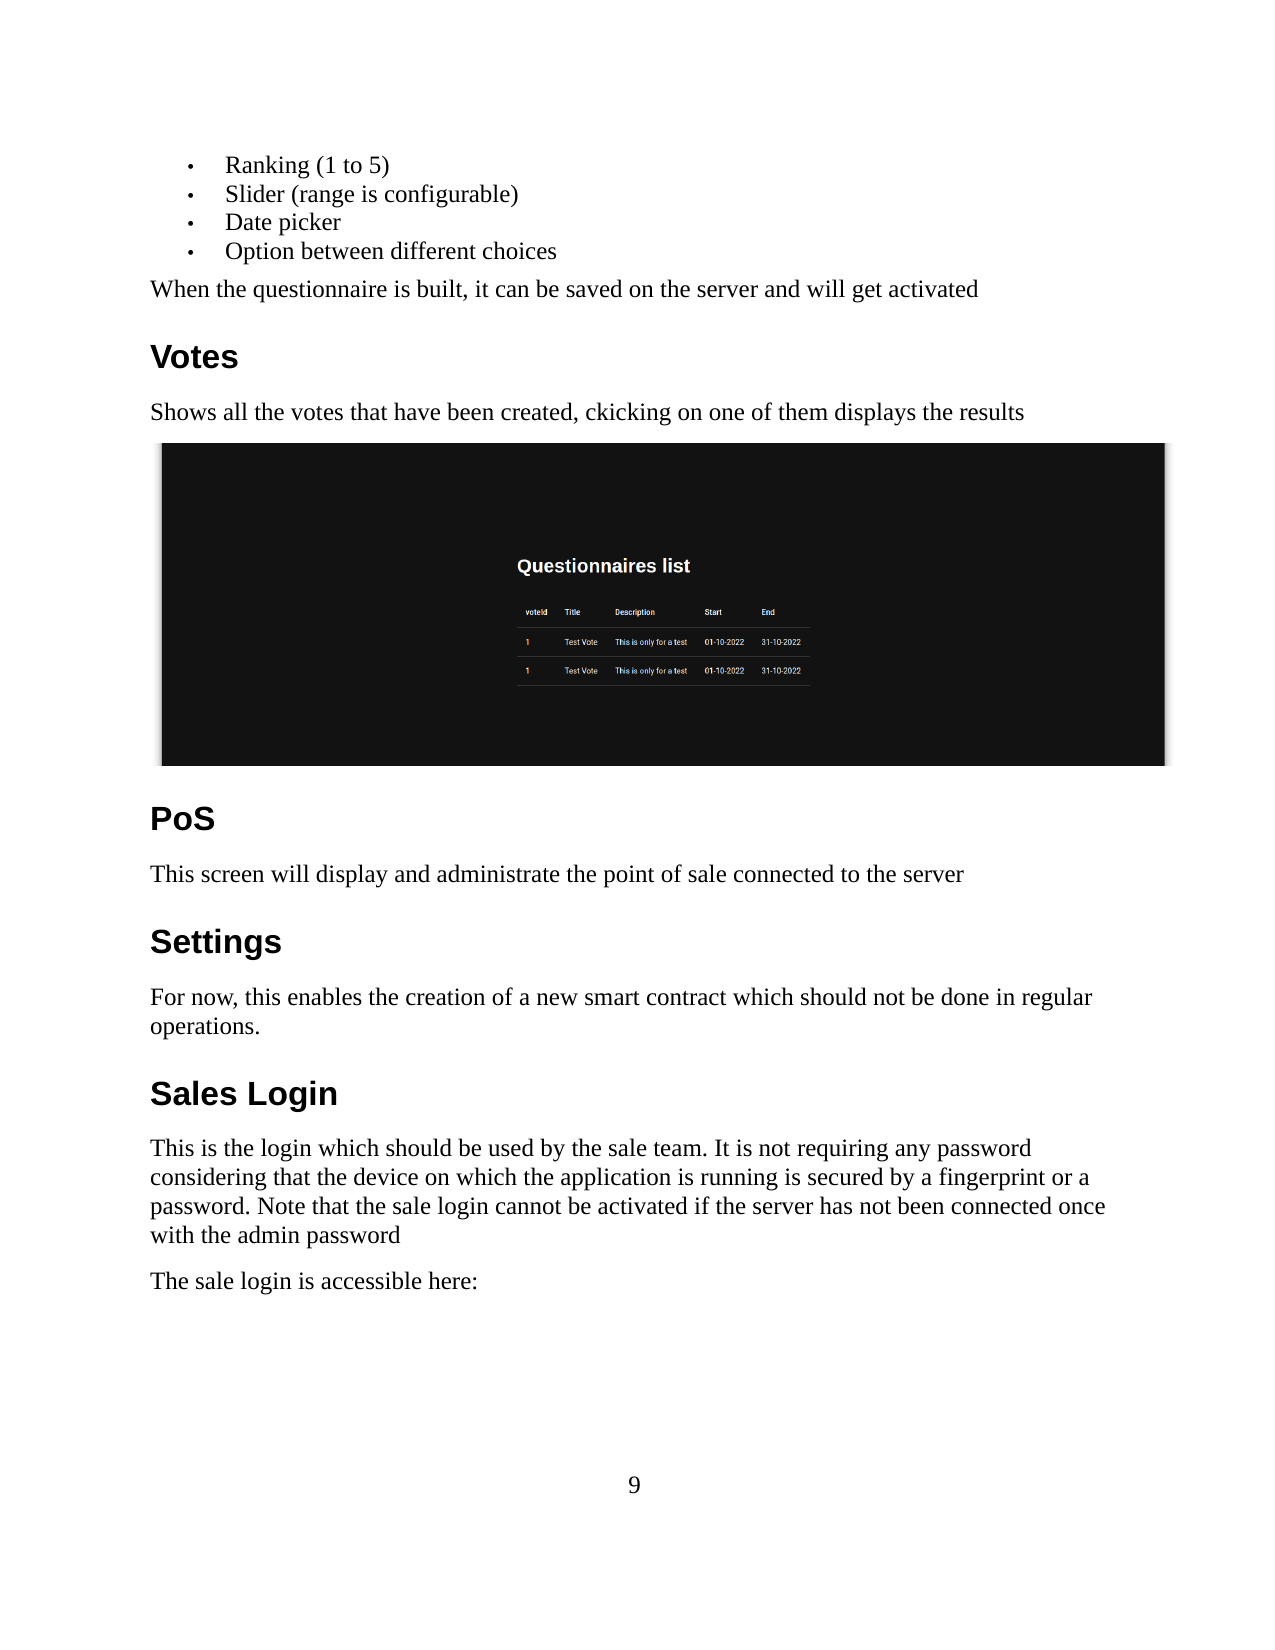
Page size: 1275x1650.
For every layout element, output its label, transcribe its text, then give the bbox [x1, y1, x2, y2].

subtitle Settings [150, 922, 1125, 961]
text When the questionnaire is built, it can be saved on the server and will get activated [150, 274, 1125, 303]
text The sale login is accessible here: [150, 1266, 1125, 1295]
list Ranking (1 to 5) [187, 150, 1125, 179]
text For now, this enables the creation of a new smart contract which should not be done in regular operations. [150, 982, 1125, 1039]
subtitle Sales Login [150, 1073, 1125, 1112]
picture [150, 531, 1176, 692]
text This screen will display and administrate the point of sale connected to the server [150, 859, 1125, 888]
list Option between different choices [187, 236, 1125, 265]
text This is the login which should be used by the sale team. It is not requiring any password considering that the device on which the application is running is secured by a fingerprint or a password. Note that the sale login cannot be activated if the server has not been connected once with the admin password [150, 1133, 1125, 1248]
subtitle Votes [150, 337, 1125, 375]
subtitle PoS [150, 799, 1125, 838]
text Shows all the votes that have been created, ckicking on one of them displays the results [150, 397, 1125, 426]
list Date picker [187, 207, 1125, 236]
list Slider (range is configurable) [187, 179, 1125, 207]
